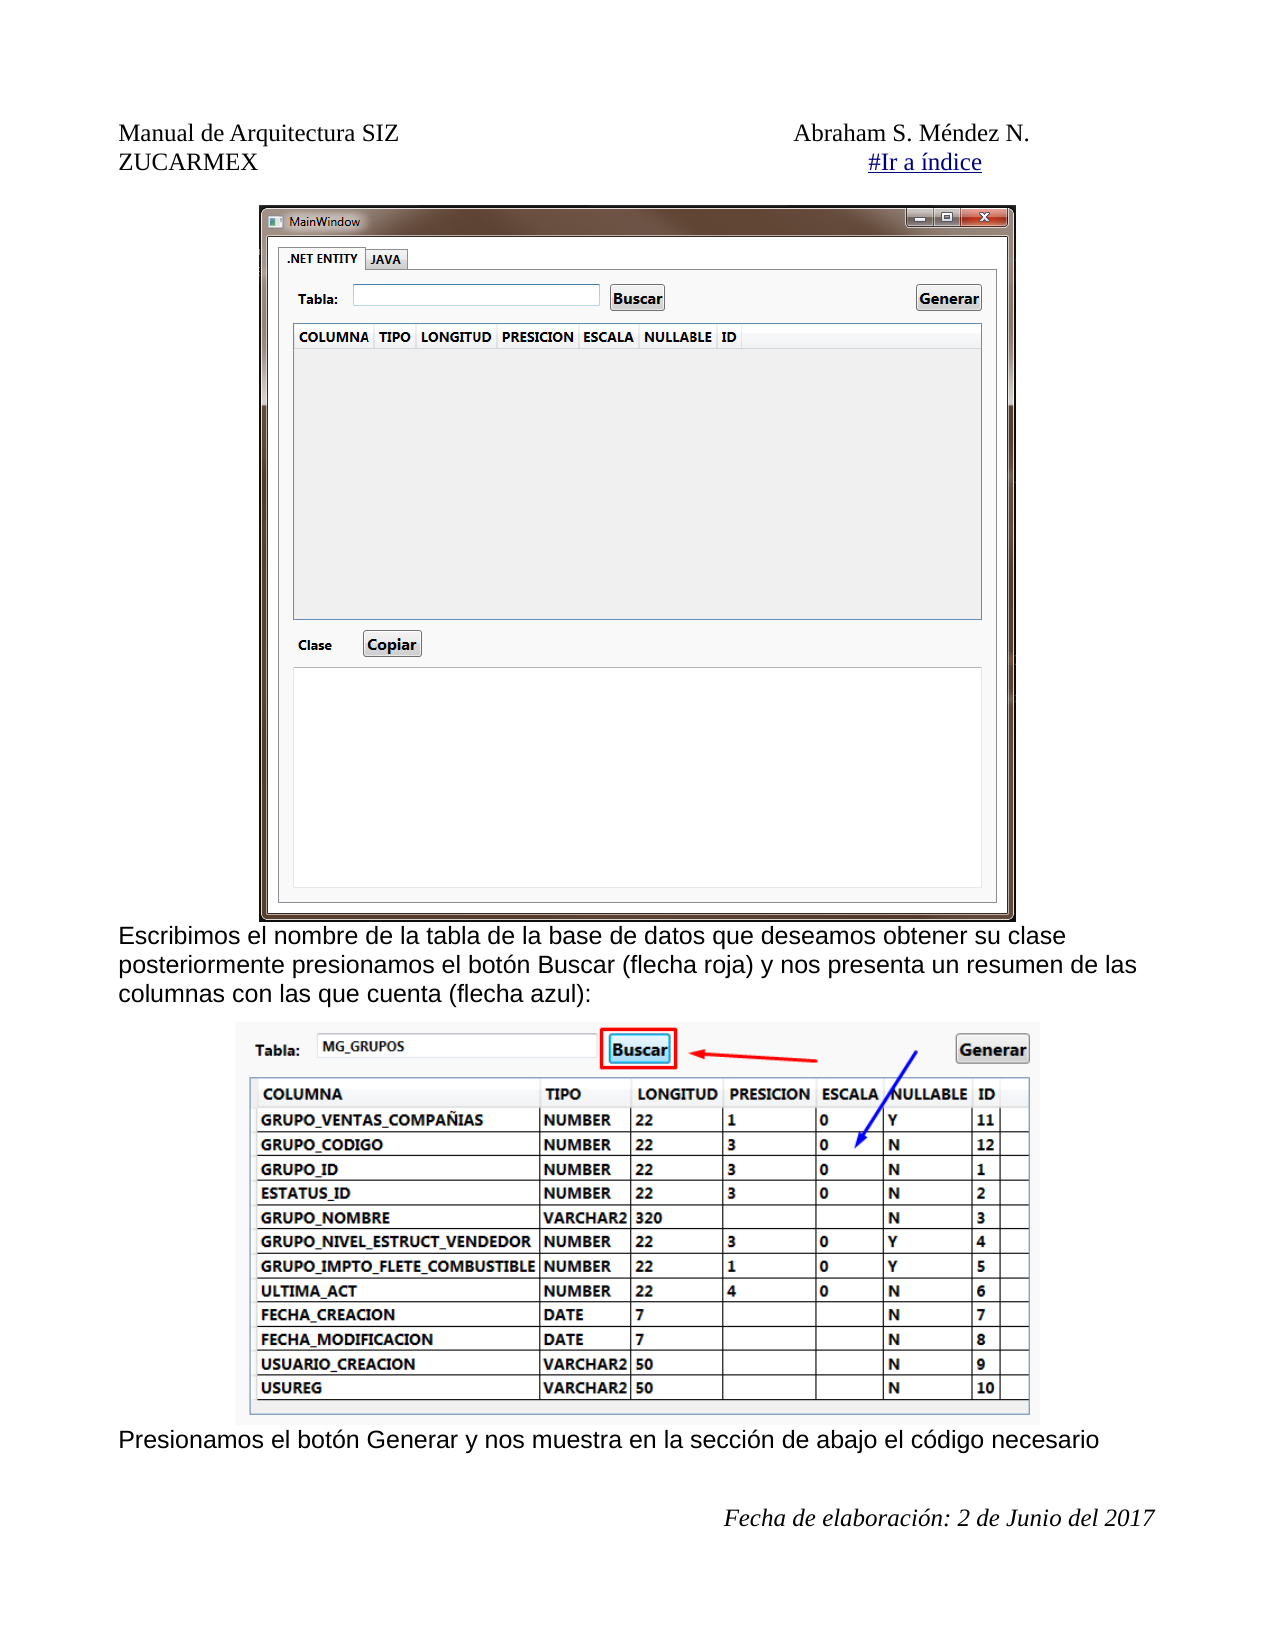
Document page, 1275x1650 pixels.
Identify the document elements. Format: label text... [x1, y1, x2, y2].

text Escribimos el nombre de la tabla de la base de datos que deseamos obtener su clase posteriormente presionamos el botón Buscar (flecha roja) y nos presenta un resumen de las columnas con las que cuenta (flecha azul): [118, 205, 1157, 1007]
picture [259, 205, 1016, 922]
picture [235, 1022, 1040, 1425]
text Presionamos el botón Generar y nos muestra en la sección de abajo el código necesario [118, 1022, 1157, 1453]
